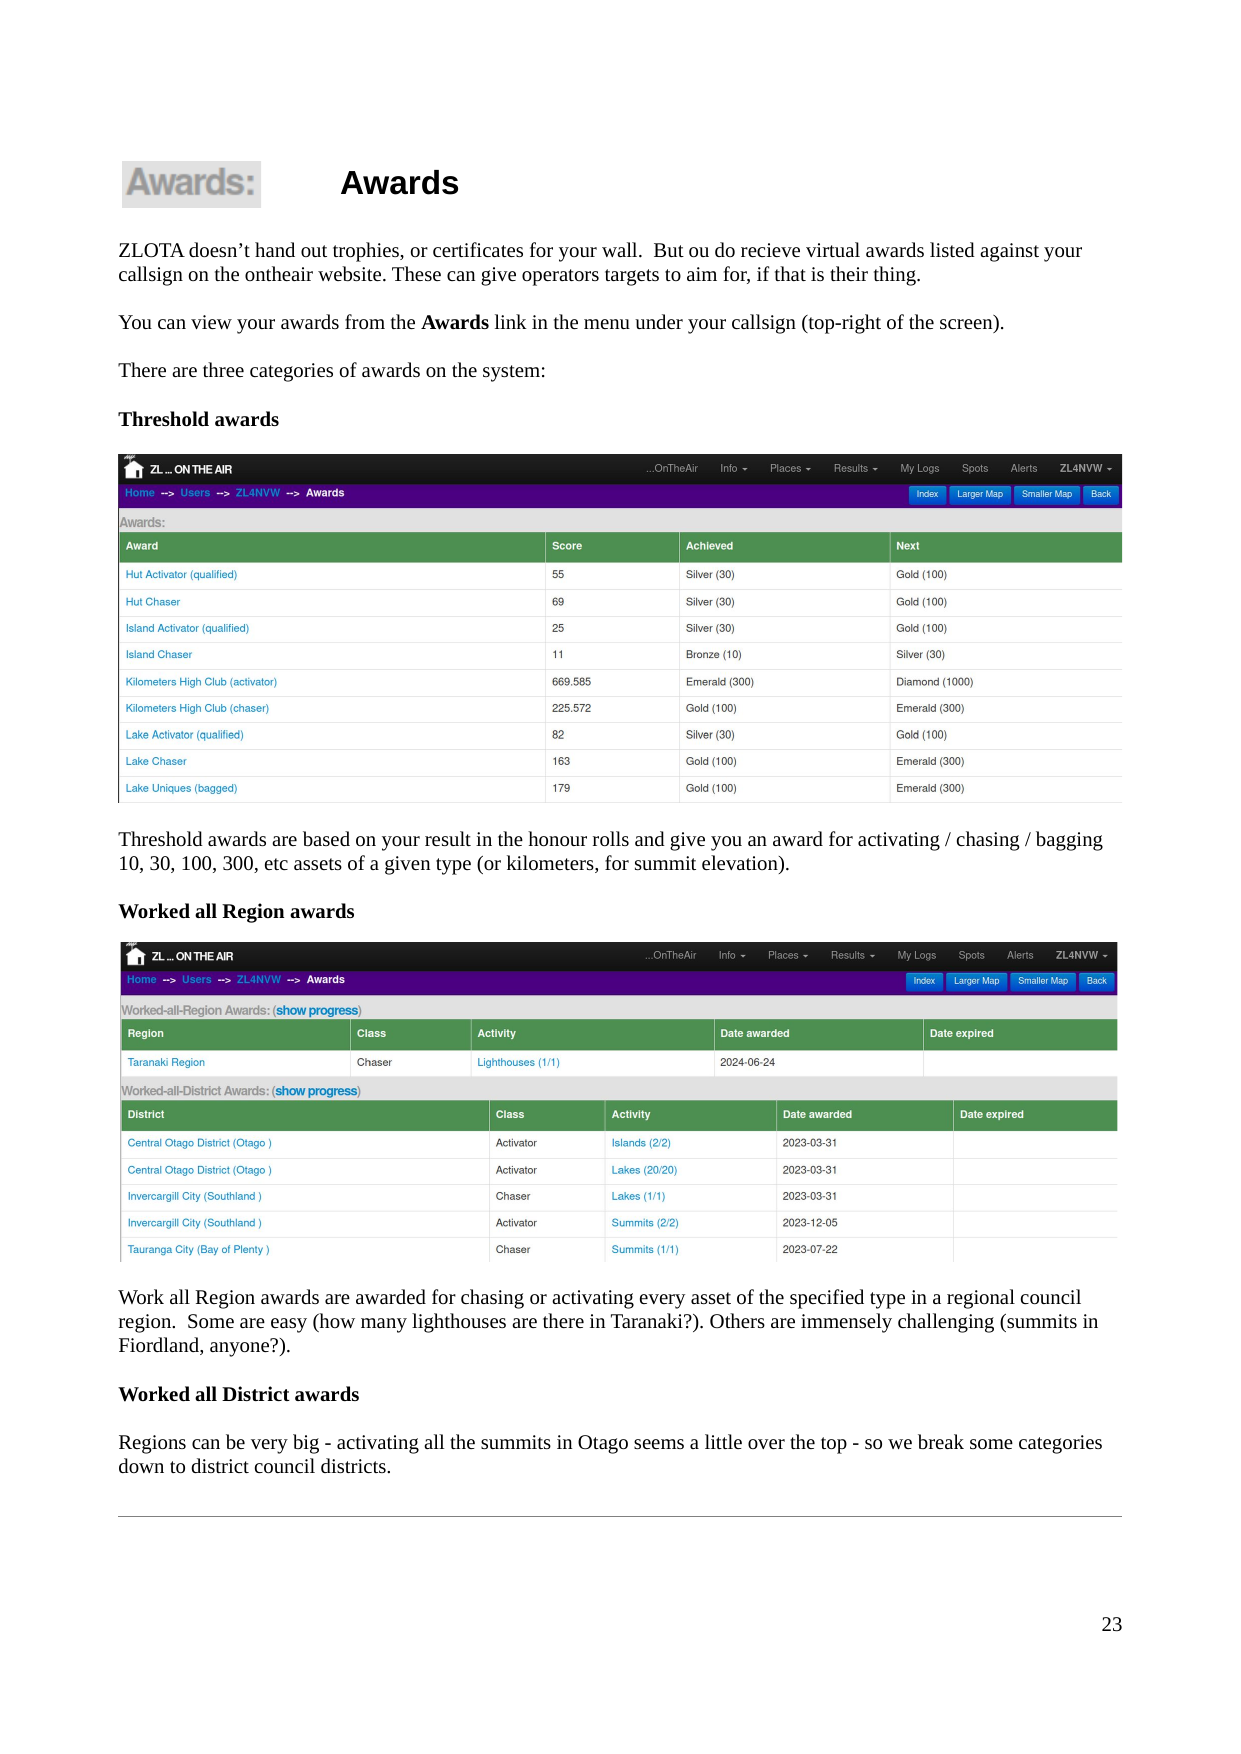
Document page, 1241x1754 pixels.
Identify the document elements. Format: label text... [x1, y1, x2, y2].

text Regions can be very big - activating all the summits in Otago seems a little over the top - so we break some categories down to district council districts. [118, 1429, 1122, 1478]
text Worked all Region awards [118, 899, 1122, 923]
text ZLOTA doesn’t hand out trophies, or certificates for your wall. But ou do recieve virtual awards listed against your callsign on the ontheair website. These can give operators targets to aim for, if that is their thing. [118, 238, 1122, 286]
text There are three categories of awards on the system: [118, 358, 1122, 382]
picture [120, 942, 1118, 1262]
text Threshold awards [118, 406, 1122, 431]
picture [118, 454, 1123, 803]
text You can view your awards from the Awards link in the menu under your callsign (top-right of the screen). [118, 310, 1122, 334]
text Worked all District awards [118, 1381, 1122, 1406]
text Work all Region awards are awarded for chasing or activating every asset of the specified type in a regional council region. Some are easy (how many lighthouses are there in Taranaki?). Others are immensely challenging (summits in Fiordland, anyone?). [118, 1285, 1122, 1357]
text Threshold awards are based on your result in the honour rolls and give you an award for activating / chasing / bagging 10, 30, 100, 300, etc assets of a given type (or kilometers, for summit elevation). [118, 827, 1122, 875]
subtitle Awards [262, 163, 1122, 201]
subtitle [118, 163, 122, 201]
picture [122, 161, 262, 208]
